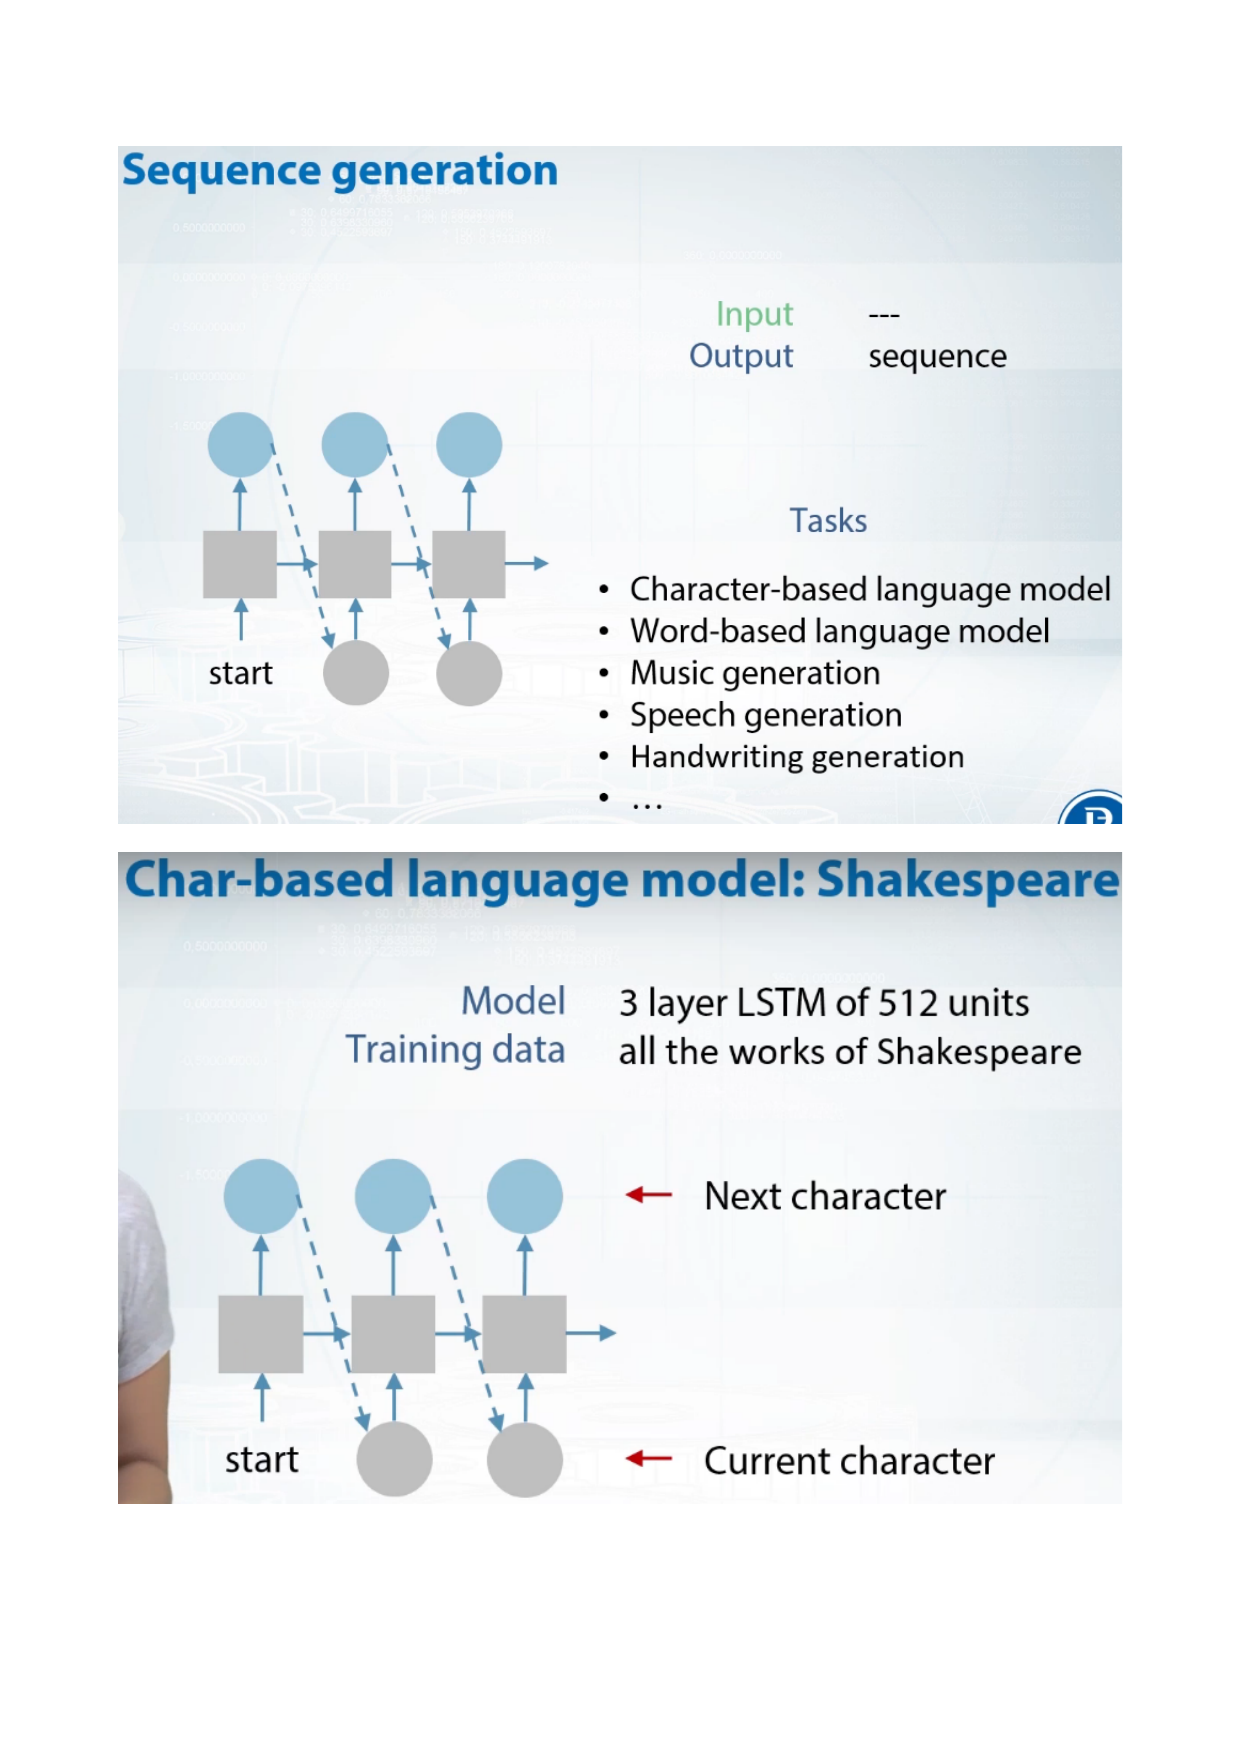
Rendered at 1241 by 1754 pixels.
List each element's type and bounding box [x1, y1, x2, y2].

picture [118, 146, 1123, 824]
picture [118, 852, 1123, 1504]
